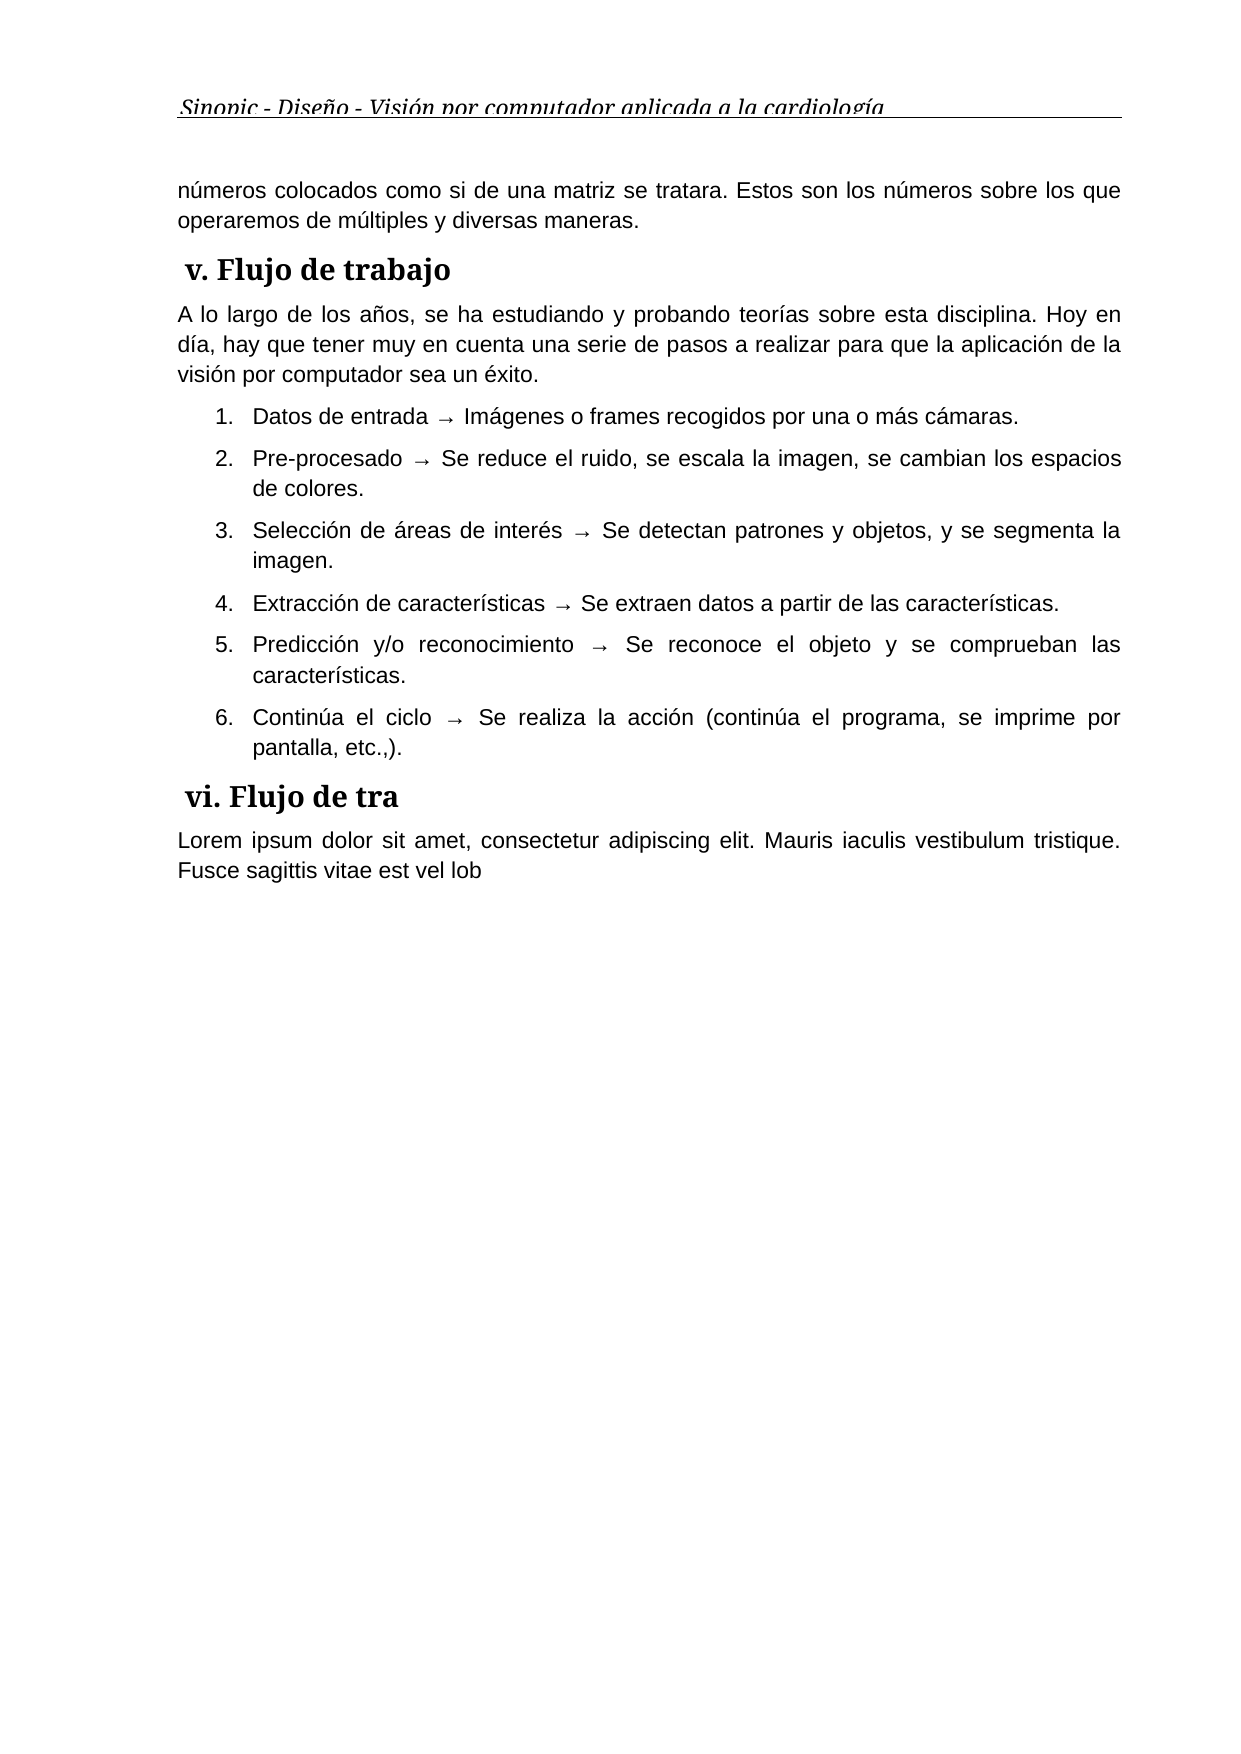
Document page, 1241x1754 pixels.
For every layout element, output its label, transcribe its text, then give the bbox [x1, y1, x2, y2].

list Lorem ipsum dolor sit amet, consectetur adipiscing elit. Mauris iaculis vestibulum tristique. Fusce sagittis vitae est vel lob [177, 827, 1122, 884]
list A lo largo de los años, se ha estudiando y probando teorías sobre esta disciplina. Hoy en día, hay que tener muy en cuenta una serie de pasos a realizar para que la aplicación de la visión por computador sea un éxito. [177, 301, 1122, 387]
list Pre-procesado → Se reduce el ruido, se escala la imagen, se cambian los espacios de colores. [215, 445, 1122, 502]
list Flujo de trabajo [177, 249, 1122, 289]
text números colocados como si de una matriz se tratara. Estos son los números sobre los que operaremos de múltiples y diversas maneras. [177, 177, 1122, 234]
list Flujo de tra [177, 776, 1122, 816]
list Continúa el ciclo → Se realiza la acción (continúa el programa, se imprime por pantalla, etc.,). [215, 704, 1122, 760]
list Extracción de características → Se extraen datos a partir de las características. [215, 589, 1122, 616]
list Datos de entrada → Imágenes o frames recogidos por una o más cámaras. [215, 403, 1122, 429]
list Predicción y/o reconocimiento → Se reconoce el objeto y se comprueban las características. [215, 631, 1122, 688]
list Selección de áreas de interés → Se detectan patrones y objetos, y se segmenta la imagen. [215, 517, 1122, 574]
